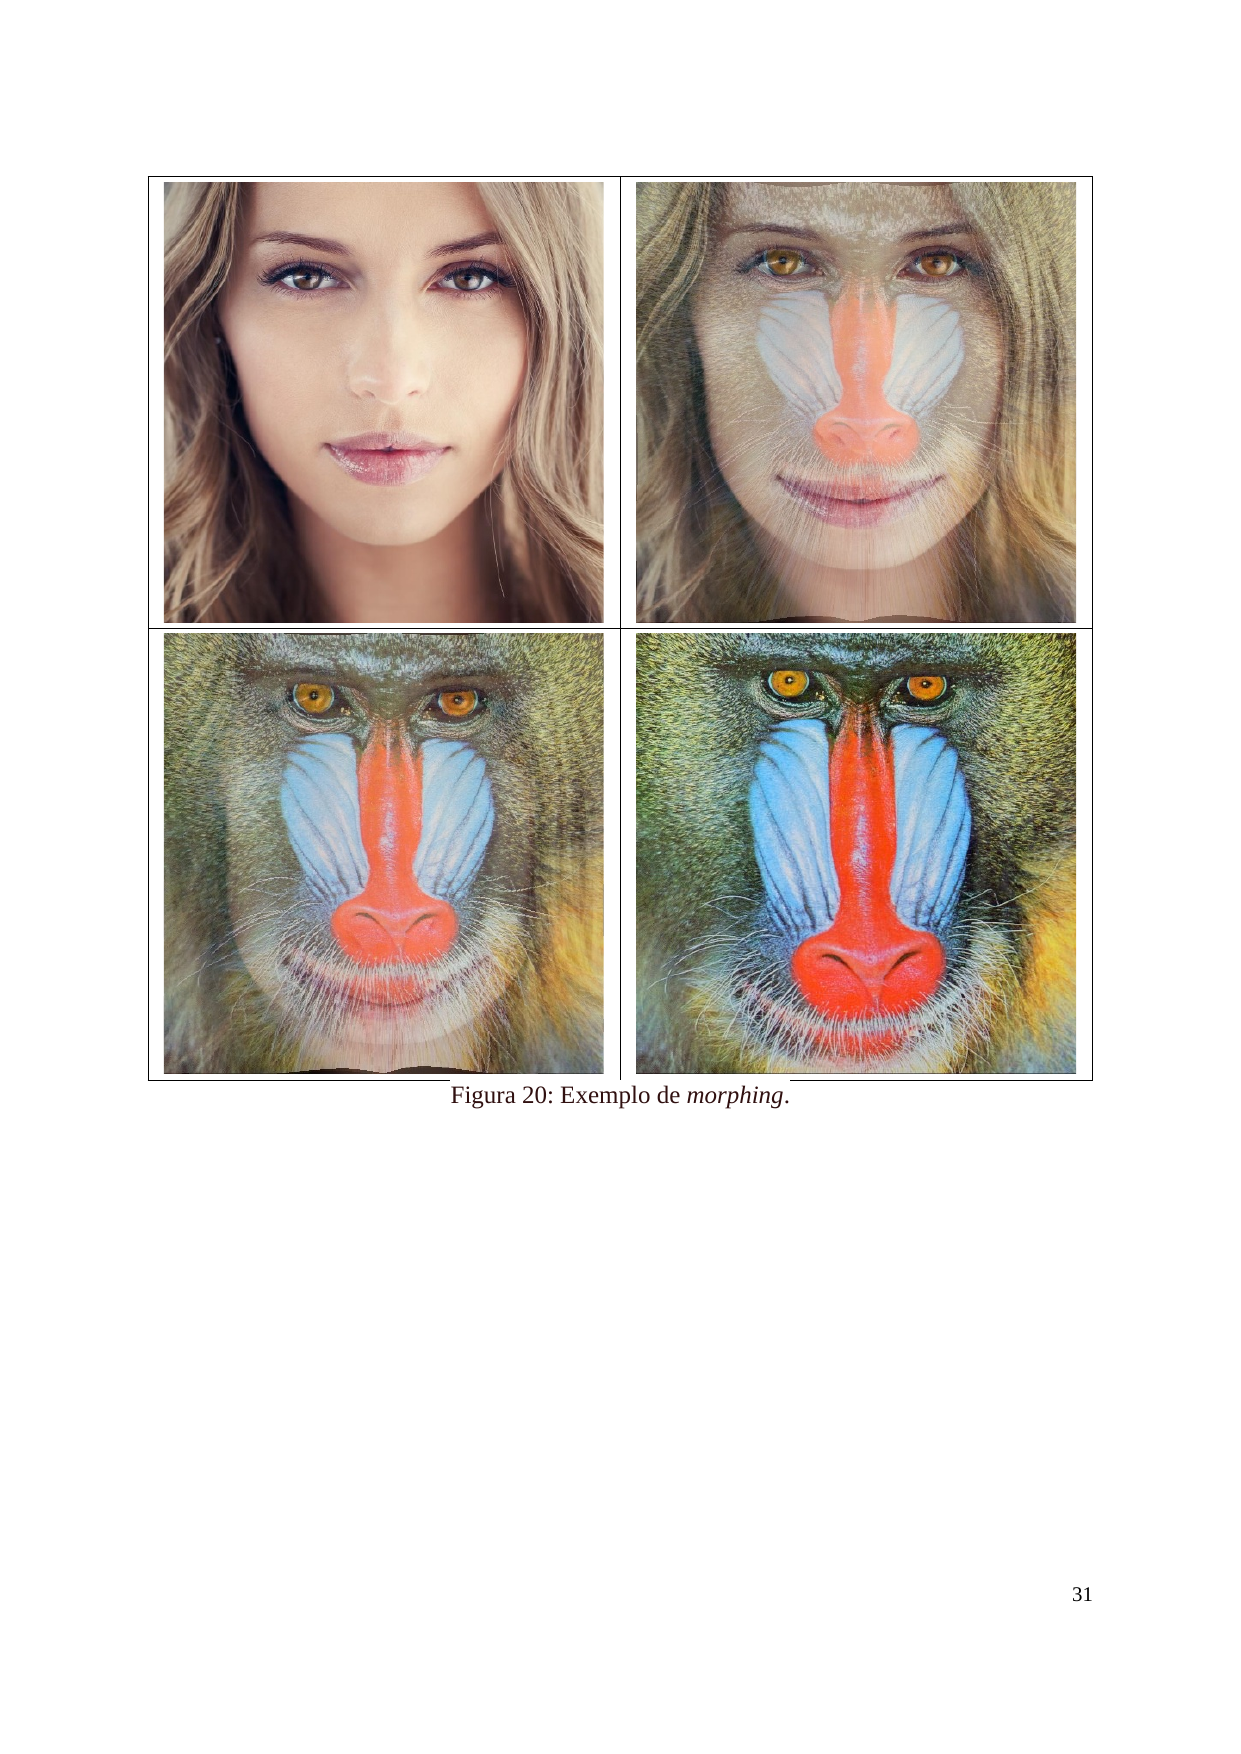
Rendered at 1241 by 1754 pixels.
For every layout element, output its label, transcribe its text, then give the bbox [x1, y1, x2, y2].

table_header [621, 177, 1092, 628]
picture [163, 182, 604, 623]
table_cell [621, 629, 1092, 1079]
table_header [149, 177, 620, 628]
text Figura 20: Exemplo de morphing. [148, 1081, 1092, 1108]
picture [636, 182, 1077, 623]
table_cell [149, 629, 620, 1079]
picture [636, 633, 1077, 1074]
picture [163, 633, 604, 1074]
